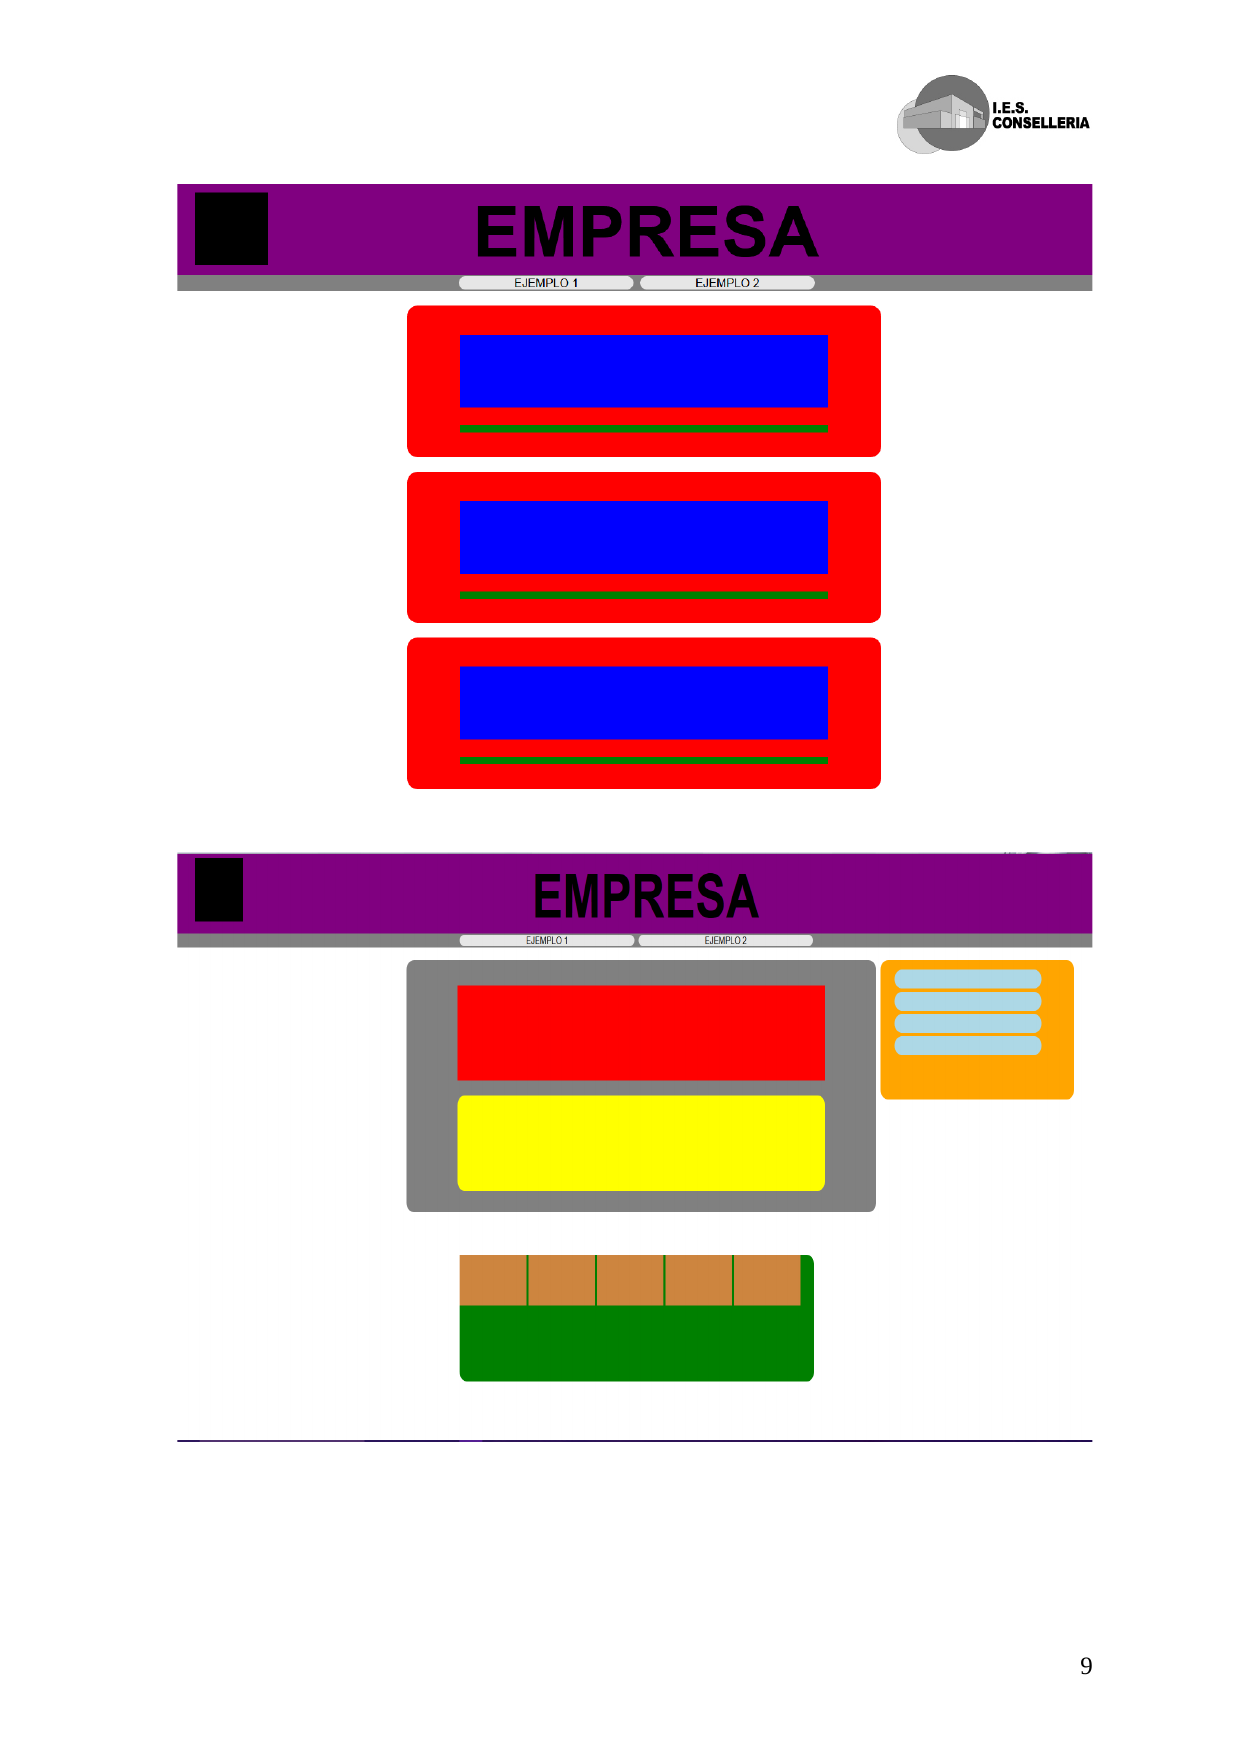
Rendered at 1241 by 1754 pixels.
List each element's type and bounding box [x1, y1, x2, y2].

picture [177, 184, 1093, 799]
picture [894, 73, 1093, 155]
picture [177, 852, 1093, 1442]
